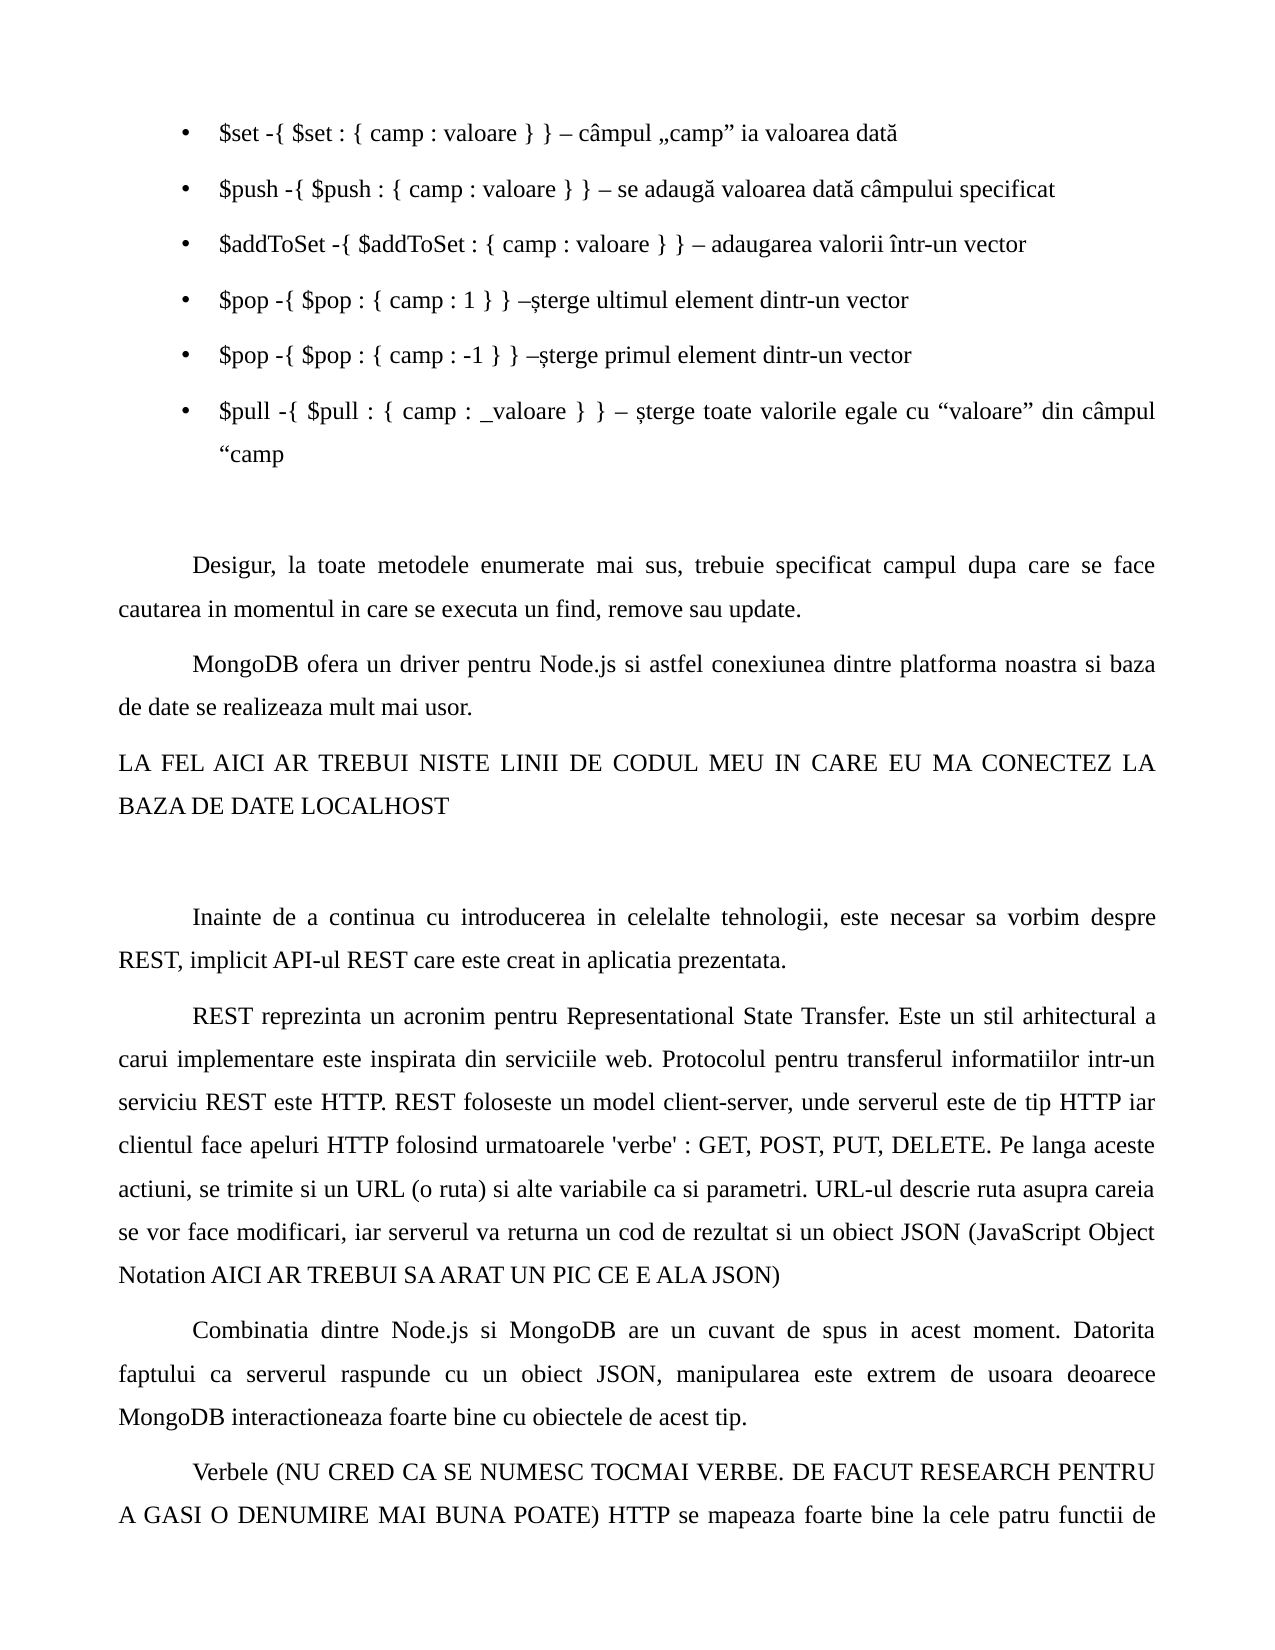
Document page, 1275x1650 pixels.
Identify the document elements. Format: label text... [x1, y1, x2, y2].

list $push -{ $push : { camp : valoare } } – se adaugă valoarea dată câmpului specificat [181, 174, 1157, 202]
text REST reprezinta un acronim pentru Representational State Transfer. Este un stil arhitectural a carui implementare este inspirata din serviciile web. Protocolul pentru transferul informatiilor intr-un serviciu REST este HTTP. REST foloseste un model client-server, unde serverul este de tip HTTP iar clientul face apeluri HTTP folosind urmatoarele 'verbe' : GET, POST, PUT, DELETE. Pe langa aceste actiuni, se trimite si un URL (o ruta) si alte variabile ca si parametri. URL-ul descrie ruta asupra careia se vor face modificari, iar serverul va returna un cod de rezultat si un obiect JSON (JavaScript Object Notation AICI AR TREBUI SA ARAT UN PIC CE E ALA JSON) [118, 1001, 1157, 1289]
text LA FEL AICI AR TREBUI NISTE LINII DE CODUL MEU IN CARE EU MA CONECTEZ LA BAZA DE DATE LOCALHOST [118, 748, 1157, 820]
list $pull -{ $pull : { camp : _valoare } } – șterge toate valorile egale cu “valoare” din câmpul “camp [181, 396, 1157, 468]
text Combinatia dintre Node.js si MongoDB are un cuvant de spus in acest moment. Datorita faptului ca serverul raspunde cu un obiect JSON, manipularea este extrem de usoara deoarece MongoDB interactioneaza foarte bine cu obiectele de acest tip. [118, 1316, 1157, 1431]
text Inainte de a continua cu introducerea in celelalte tehnologii, este necesar sa vorbim despre REST, implicit API-ul REST care este creat in aplicatia prezentata. [118, 902, 1157, 974]
list $pop -{ $pop : { camp : 1 } } –șterge ultimul element dintr-un vector [181, 285, 1157, 314]
text Verbele (NU CRED CA SE NUMESC TOCMAI VERBE. DE FACUT RESEARCH PENTRU A GASI O DENUMIRE MAI BUNA POATE) HTTP se mapeaza foarte bine la cele patru functii de [118, 1457, 1157, 1529]
text MongoDB ofera un driver pentru Node.js si astfel conexiunea dintre platforma noastra si baza de date se realizeaza mult mai usor. [118, 649, 1157, 721]
list $pop -{ $pop : { camp : -1 } } –șterge primul element dintr-un vector [181, 341, 1157, 369]
list $addToSet -{ $addToSet : { camp : valoare } } – adaugarea valorii într-un vector [181, 229, 1157, 258]
text Desigur, la toate metodele enumerate mai sus, trebuie specificat campul dupa care se face cautarea in momentul in care se executa un find, remove sau update. [118, 551, 1157, 622]
list $set -{ $set : { camp : valoare } } – câmpul „camp” ia valoarea dată [181, 118, 1157, 147]
